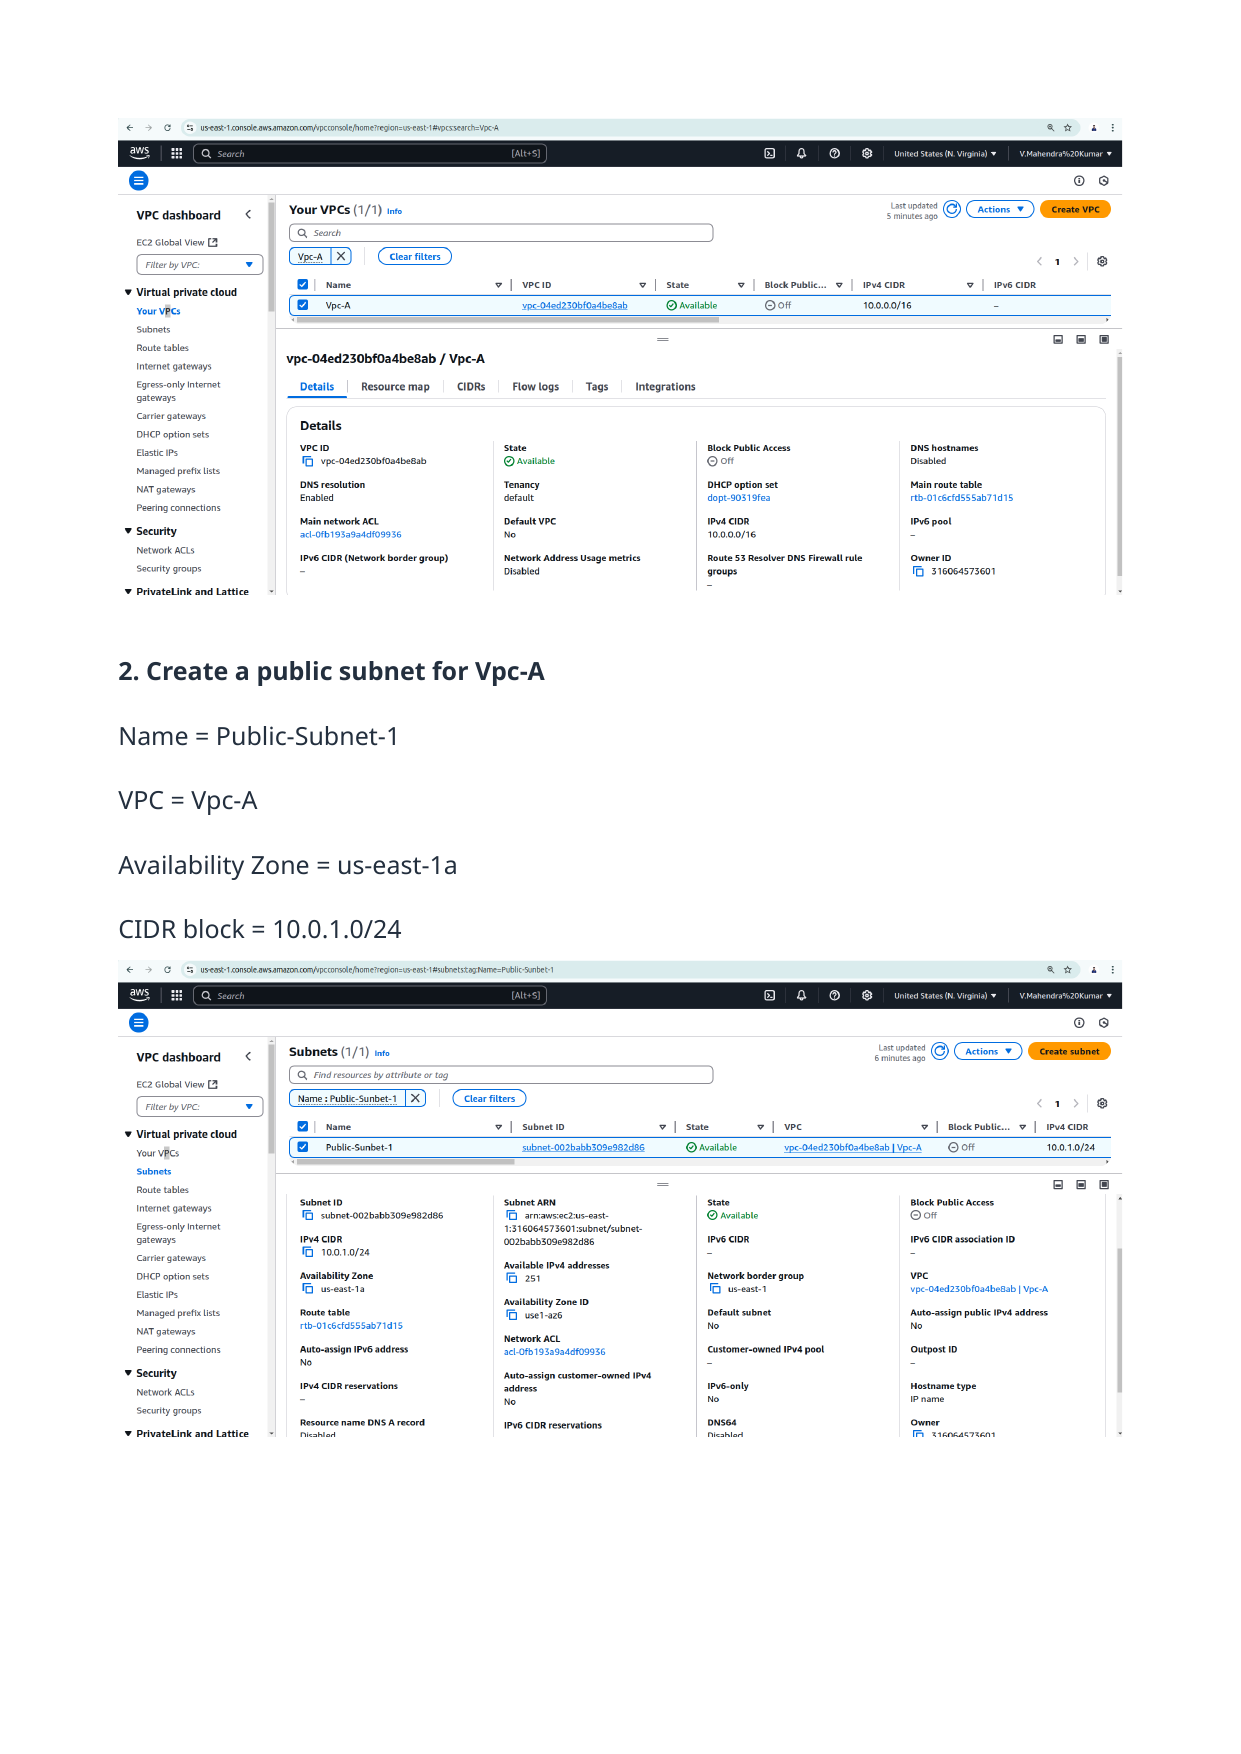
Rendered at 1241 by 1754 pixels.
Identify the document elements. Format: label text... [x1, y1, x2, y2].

text VPC = Vpc-A [118, 767, 1122, 817]
picture [118, 118, 1123, 595]
text 2. Create a public subnet for Vpc-A [118, 638, 1122, 688]
text Name = Public-Subnet-1 [118, 702, 1122, 752]
text Availability Zone = us-east-1a [118, 831, 1122, 881]
text CIDR block = 10.0.1.0/24 [118, 896, 1122, 946]
picture [118, 960, 1123, 1437]
